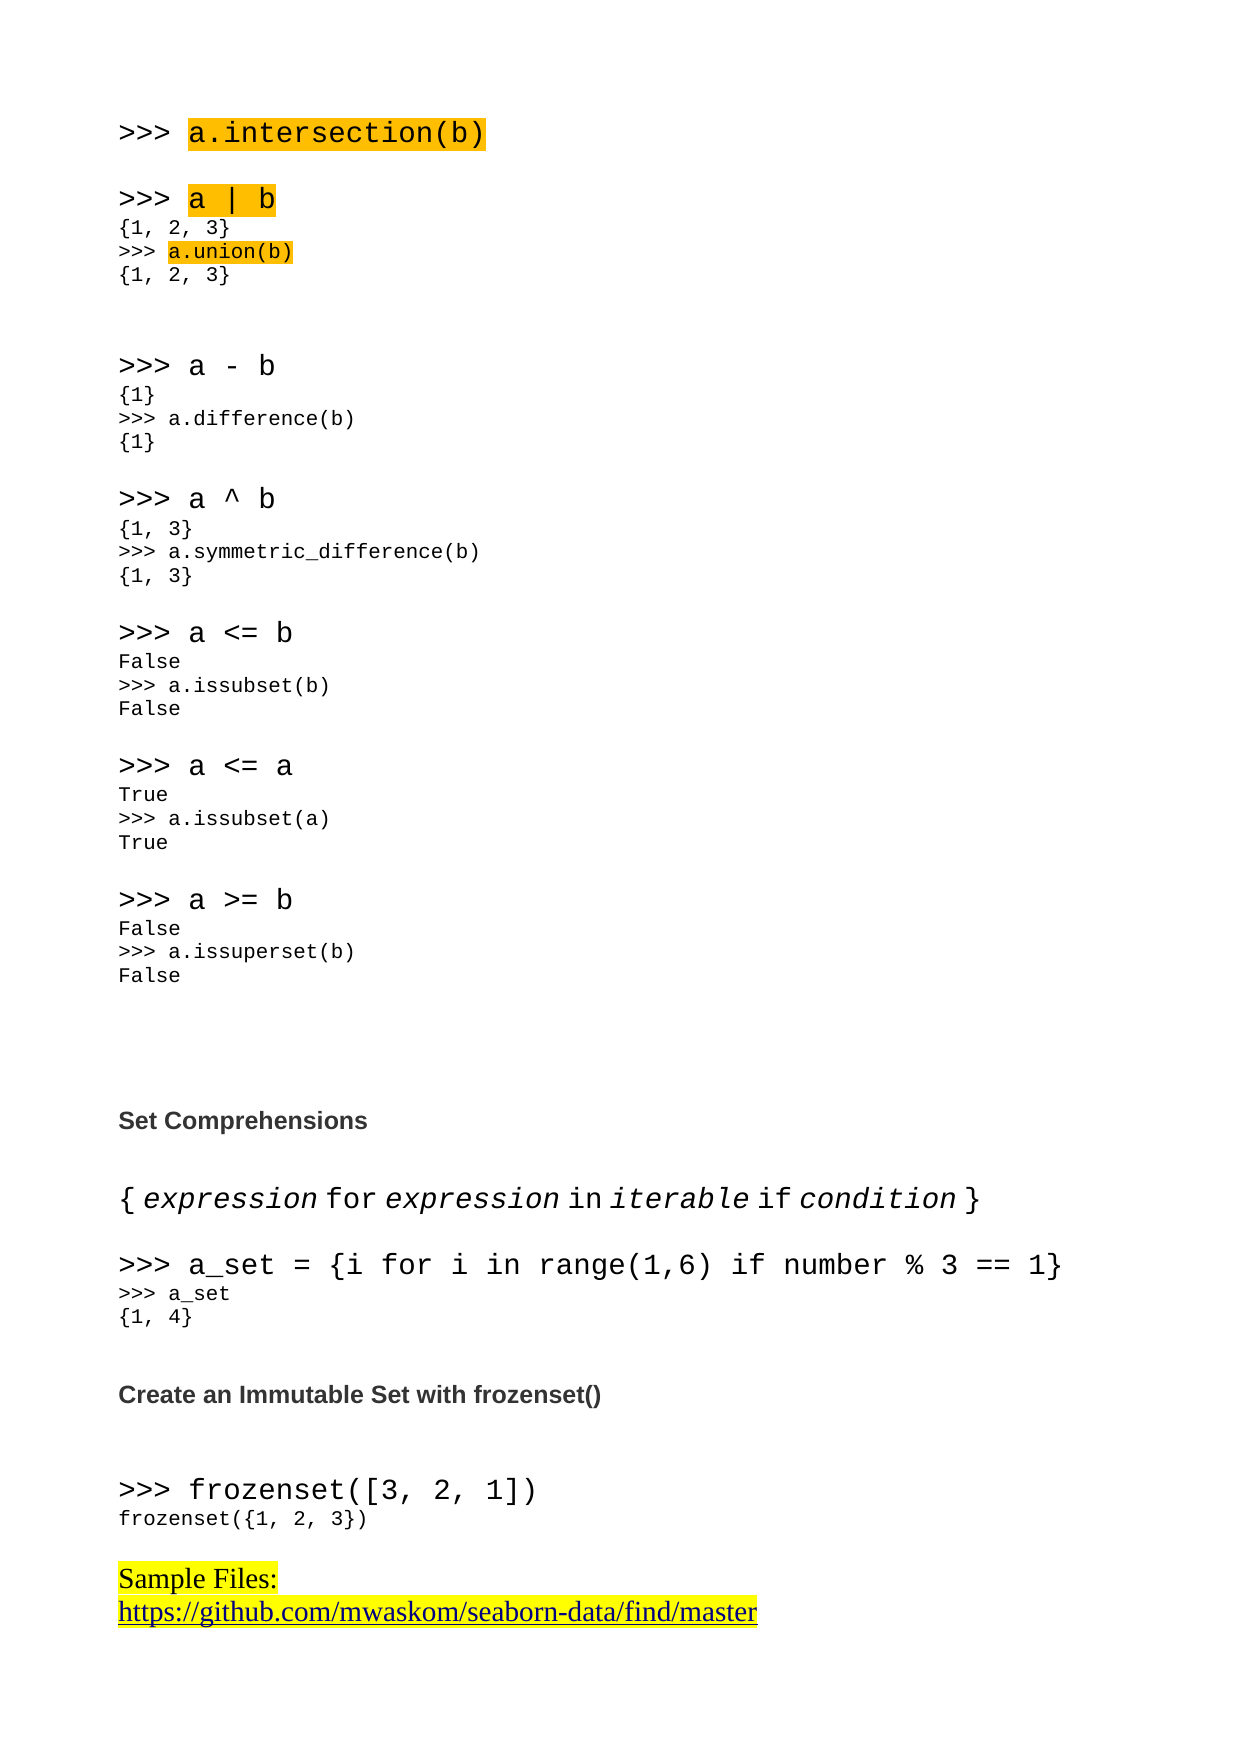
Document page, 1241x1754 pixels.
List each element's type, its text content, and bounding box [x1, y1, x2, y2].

subtitle Set Comprehensions [118, 1106, 1122, 1135]
text {1} [118, 384, 1122, 408]
text >>> a <= b [118, 618, 1122, 651]
text {1, 2, 3} [118, 264, 1122, 288]
text False [118, 651, 1122, 675]
text >>> a >= b [118, 885, 1122, 918]
text { expression for expression in iterable if condition } [118, 1181, 1122, 1217]
text False [118, 918, 1122, 942]
text >>> a_set = {i for i in range(1,6) if number % 3 == 1} [118, 1250, 1122, 1283]
text >>> a.union(b) [118, 241, 1122, 264]
text False [118, 698, 1122, 722]
text >>> a_set [118, 1283, 1122, 1307]
text {1, 2, 3} [118, 217, 1122, 241]
text {1} [118, 431, 1122, 455]
text >>> a.issuperset(b) [118, 942, 1122, 965]
text True [118, 832, 1122, 855]
text >>> a.symmetric_difference(b) [118, 541, 1122, 565]
text {1, 3} [118, 565, 1122, 588]
text >>> frozenset([3, 2, 1]) [118, 1475, 1122, 1508]
text >>> a - b [118, 351, 1122, 384]
subtitle Create an Immutable Set with frozenset() [118, 1381, 1122, 1409]
text >>> a.issubset(a) [118, 808, 1122, 832]
text {1, 3} [118, 518, 1122, 541]
text frozenset({1, 2, 3}) [118, 1508, 1122, 1532]
text True [118, 784, 1122, 808]
text >>> a | b [118, 184, 1122, 217]
text False [118, 965, 1122, 989]
text >>> a <= a [118, 751, 1122, 784]
text >>> a.issubset(b) [118, 675, 1122, 698]
text Sample Files: [118, 1561, 1122, 1594]
text https://github.com/mwaskom/seaborn-data/find/master [118, 1594, 1122, 1628]
text >>> a ^ b [118, 484, 1122, 518]
text >>> a.intersection(b) [118, 118, 1122, 151]
text >>> a.difference(b) [118, 408, 1122, 431]
text {1, 4} [118, 1307, 1122, 1330]
